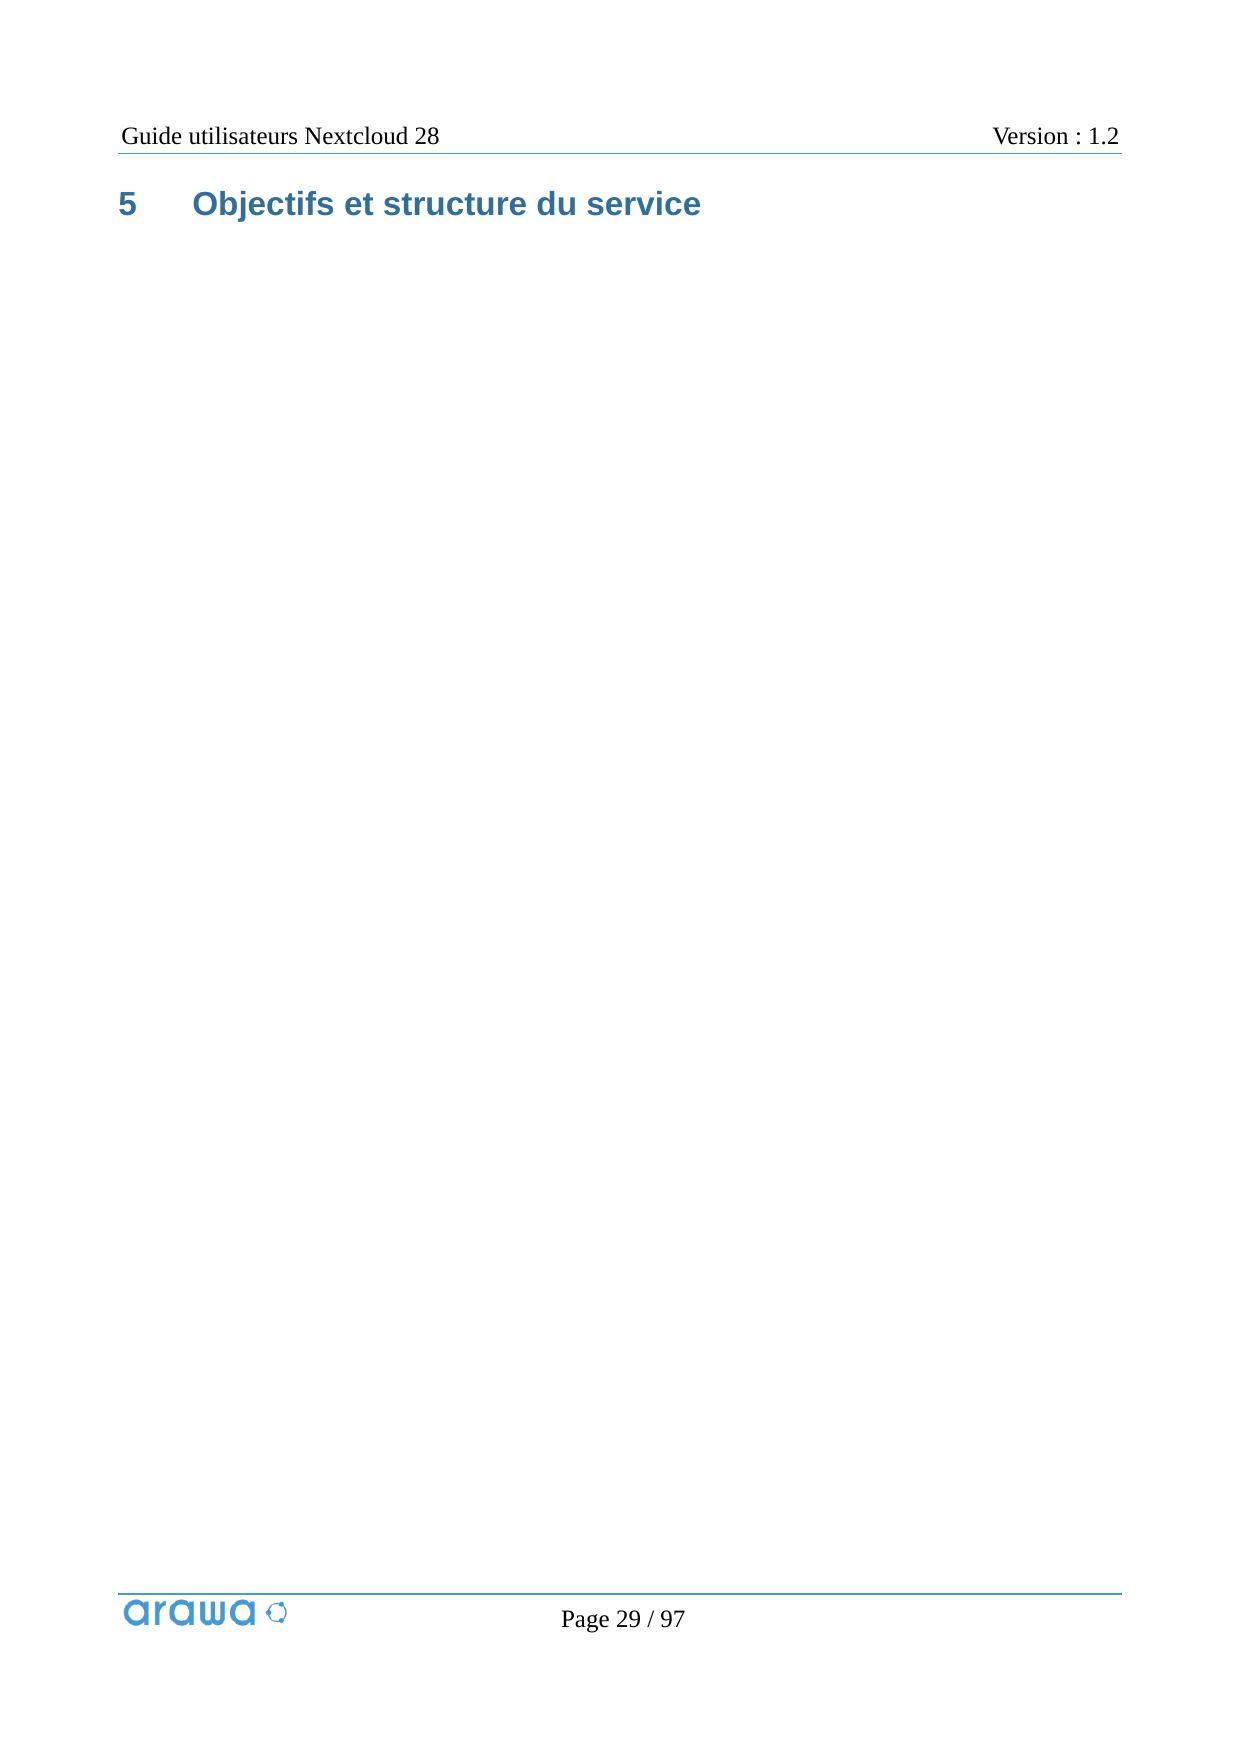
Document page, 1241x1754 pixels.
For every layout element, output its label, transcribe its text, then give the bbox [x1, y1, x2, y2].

subtitle Objectifs et structure du service [118, 184, 1122, 222]
picture [121, 1597, 290, 1628]
